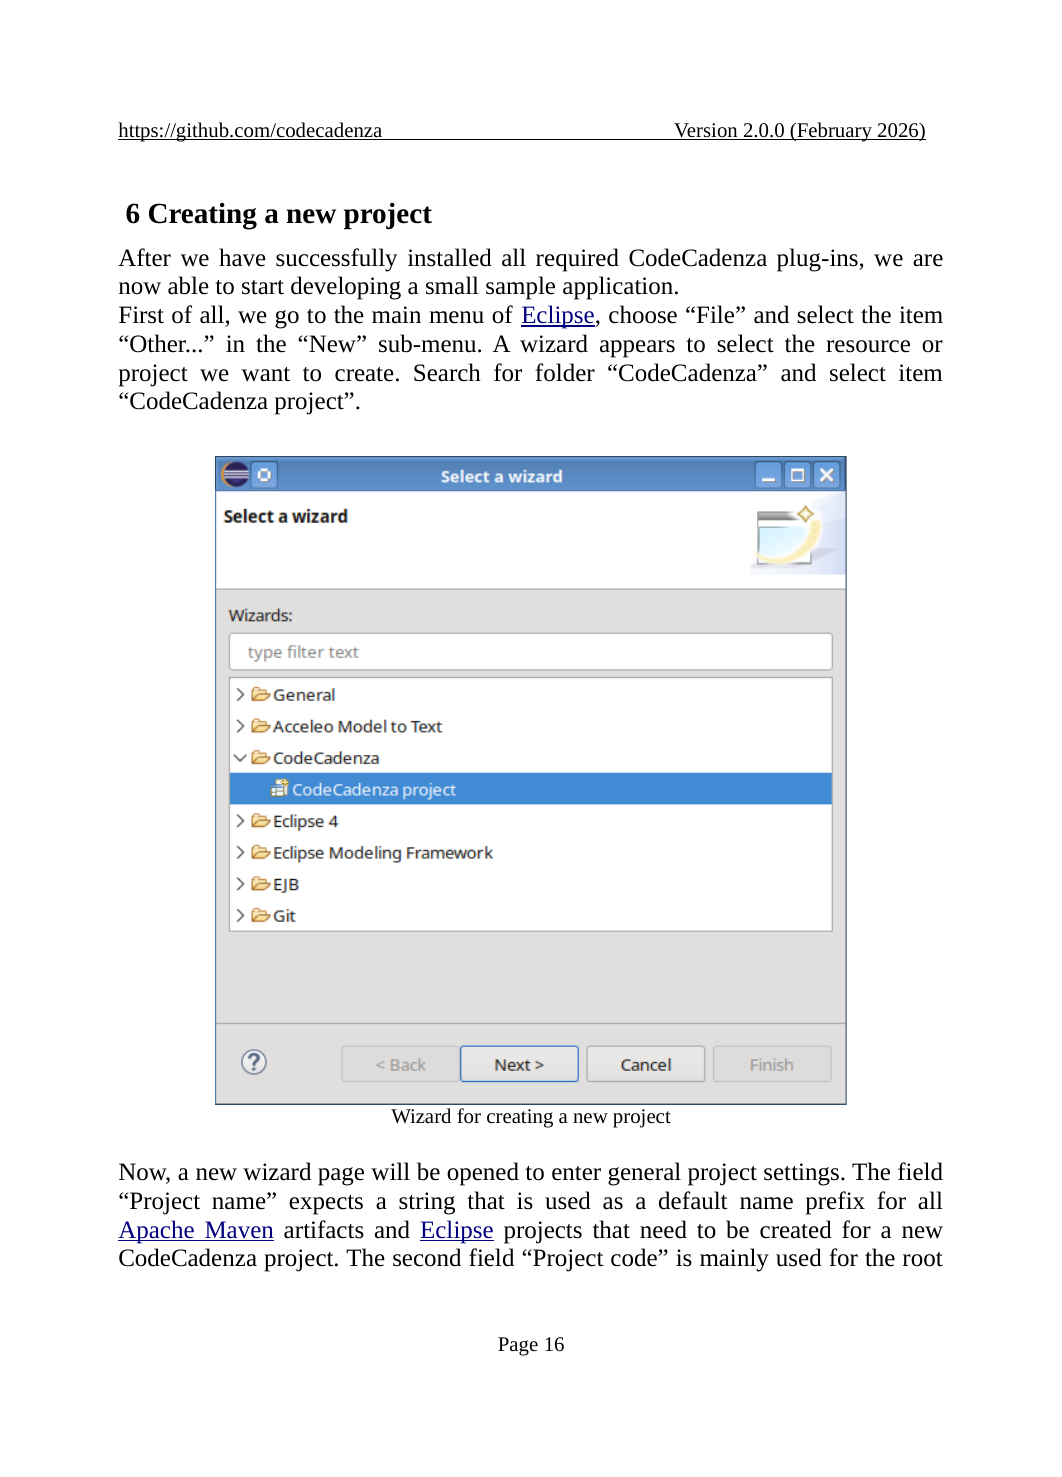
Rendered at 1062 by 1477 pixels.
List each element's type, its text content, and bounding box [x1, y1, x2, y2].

text Now, a new wizard page will be opened to enter general project settings. The field “Project name” expects a string that is used as a default name prefix for all Apache Maven artifacts and Eclipse projects that need to be created for a new CodeCadenza project. The second field “Project code” is mainly used for the root [118, 1157, 944, 1272]
text Wizard for creating a new project [215, 1105, 847, 1128]
picture [215, 456, 847, 1105]
text First of all, we go to the main menu of Eclipse, choose “File” and select the item “Other...” in the “New” sub-menu. A wizard appears to select the resource or project we want to create. Search for folder “CodeCadenza” and select item “CodeCadenza project”. [118, 300, 944, 415]
subtitle Creating a new project [118, 197, 944, 230]
text After we have successfully installed all required CodeCadenza plug-ins, we are now able to start developing a small sample application. [118, 243, 944, 300]
